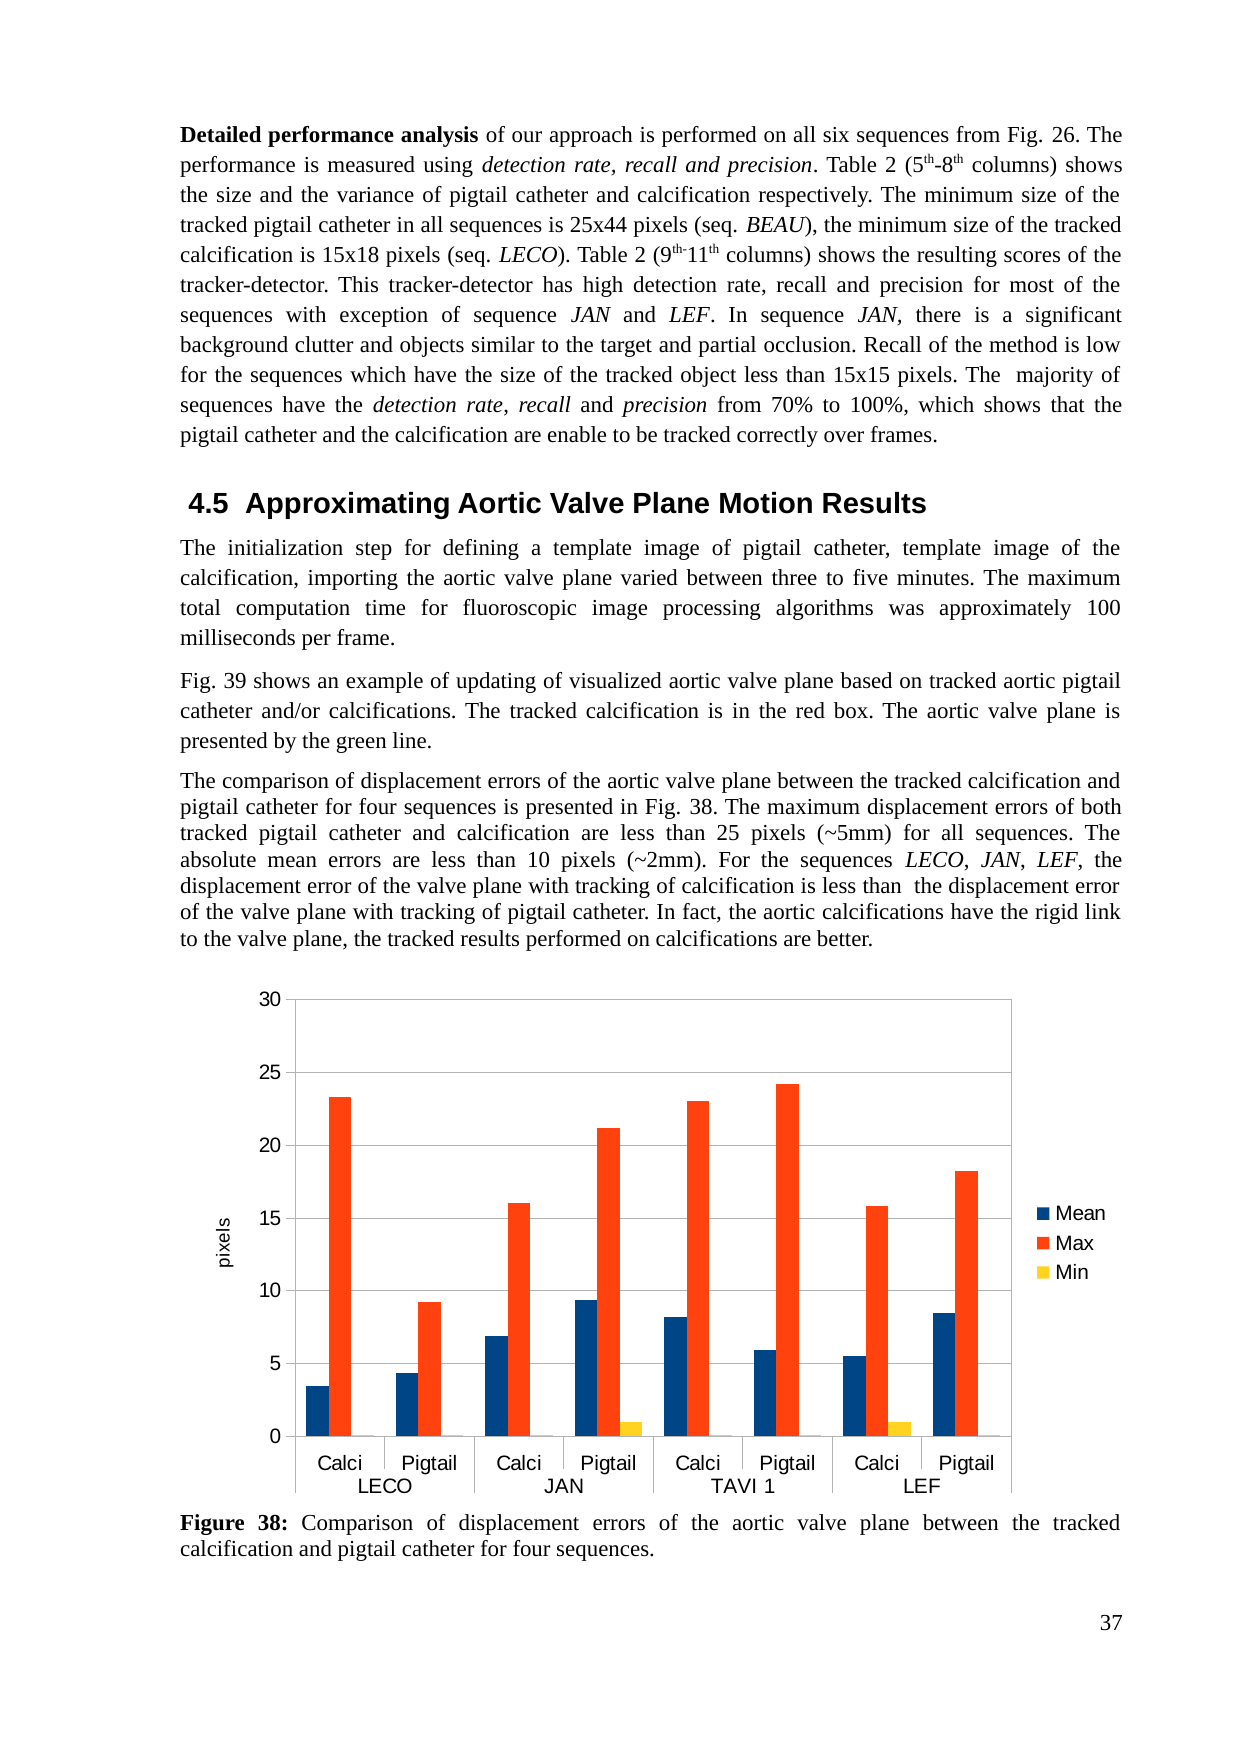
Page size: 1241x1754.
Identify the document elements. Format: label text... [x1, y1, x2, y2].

table_cell Figure 38: Comparison of displacement errors of the aortic valve plane between the tracked calcification and pigtail catheter for four sequences. [180, 1509, 1122, 1562]
text Detailed performance analysis of our approach is performed on all six sequences from Fig. 26. The performance is measured using detection rate, recall and precision. Table 2 (5th-8th columns) shows the size and the variance of pigtail catheter and calcification respectively. The minimum size of the tracked pigtail catheter in all sequences is 25x44 pixels (seq. BEAU), the minimum size of the tracked calcification is 15x18 pixels (seq. LECO). Table 2 (9th-11th columns) shows the resulting scores of the tracker-detector. This tracker-detector has high detection rate, recall and precision for most of the sequences with exception of sequence JAN and LEF. In sequence JAN, there is a significant background clutter and objects similar to the target and partial occlusion. Recall of the method is low for the sequences which have the size of the tracked object less than 15x15 pixels. The majority of sequences have the detection rate, recall and precision from 70% to 100%, which shows that the pigtail catheter and the calcification are enable to be tracked correctly over frames. [180, 118, 1122, 448]
subtitle Approximating Aortic Valve Plane Motion Results [180, 486, 1122, 519]
text The comparison of displacement errors of the aortic valve plane between the tracked calcification and pigtail catheter for four sequences is presented in Fig. 38. The maximum displacement errors of both tracked pigtail catheter and calcification are less than 25 pixels (~5mm) for all sequences. The absolute mean errors are less than 10 pixels (~2mm). For the sequences LECO, JAN, LEF, the displacement error of the valve plane with tracking of calcification is less than the displacement error of the valve plane with tracking of pigtail catheter. In fact, the aortic calcifications have the rigid link to the valve plane, the tracked results performed on calcifications are better. [180, 767, 1122, 951]
text The initialization step for defining a template image of pigtail catheter, template image of the calcification, importing the aortic valve plane varied between three to five minutes. The maximum total computation time for fluoroscopic image processing algorithms was approximately 100 milliseconds per frame. [180, 532, 1122, 652]
text Fig. 39 shows an example of updating of visualized aortic valve plane based on tracked aortic pigtail catheter and/or calcifications. The tracked calcification is in the red box. The aortic valve plane is presented by the green line. [180, 664, 1122, 754]
